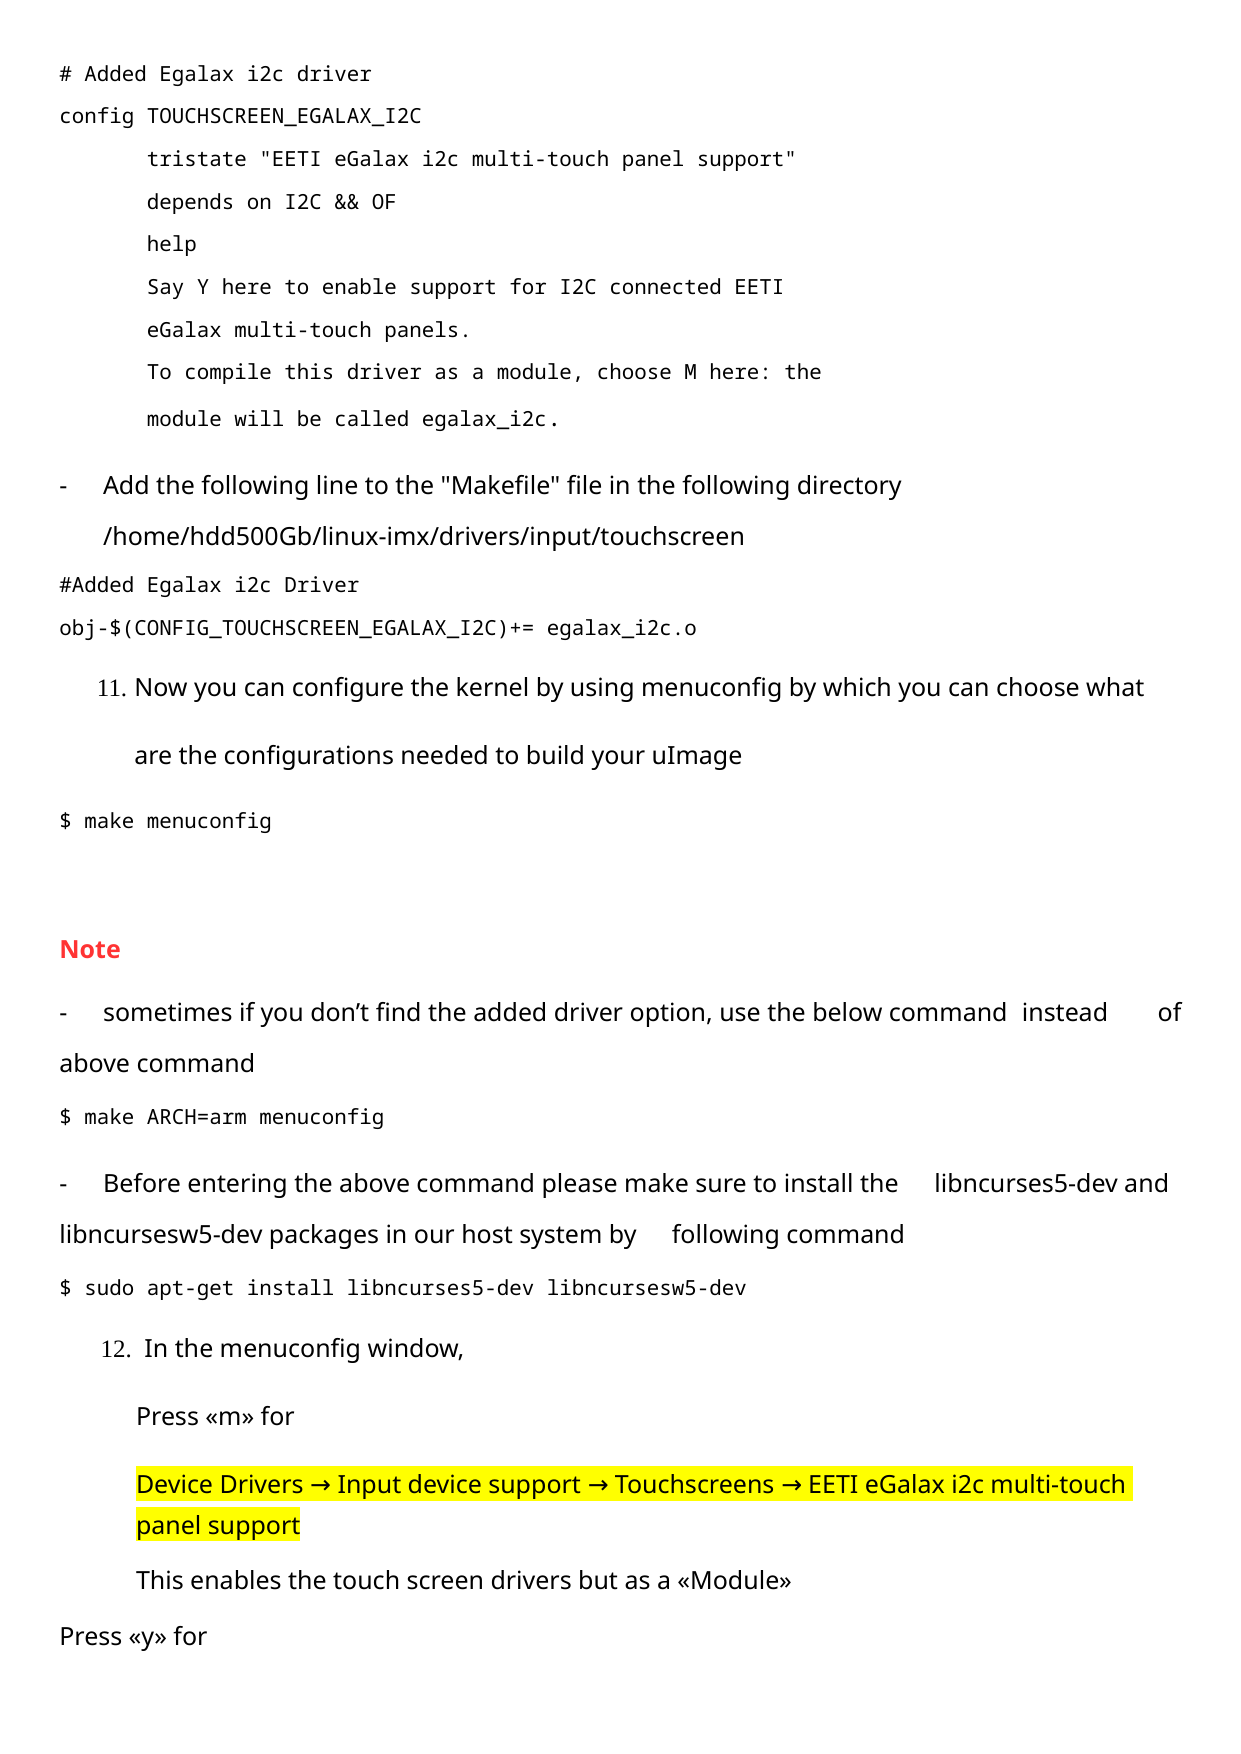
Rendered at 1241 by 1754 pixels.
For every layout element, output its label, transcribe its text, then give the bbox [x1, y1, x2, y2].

text Device Drivers → Input device support → Touchscreens → EETI eGalax i2c multi-touch panel support [136, 1466, 1181, 1541]
text help [59, 229, 1181, 258]
text $ make menuconfig [59, 806, 1181, 834]
text Note [59, 932, 1181, 966]
text Press «y» for [59, 1618, 1181, 1652]
text tristate "EETI eGalax i2c multi-touch panel support" [59, 144, 1181, 173]
text - sometimes if you don’t find the added driver option, use the below command instead of above command [59, 994, 1181, 1079]
list Now you can configure the kernel by using menuconfig by which you can choose what are the configurations needed to build your uImage [97, 669, 1181, 772]
text - Add the following line to the "Makefile" file in the following directory /home/hdd500Gb/linux-imx/drivers/input/touchscreen [59, 468, 1181, 553]
text eGalax multi-touch panels. [59, 315, 1181, 343]
text module will be called egalax_i2c. [59, 400, 1181, 434]
text $ make ARCH=arm menuconfig [59, 1102, 1181, 1131]
text - Before entering the above command please make sure to install the libncurses5-dev and libncursesw5-dev packages in our host system by following command [59, 1165, 1181, 1250]
text To compile this driver as a module, choose M here: the [59, 357, 1181, 386]
text Say Y here to enable support for I2C connected EETI [59, 272, 1181, 301]
text This enables the touch screen drivers but as a «Module» [59, 1563, 1181, 1597]
text #Added Egalax i2c Driver [59, 570, 1181, 598]
text Press «m» for [136, 1398, 1181, 1432]
text obj-$(CONFIG_TOUCHSCREEN_EGALAX_I2C)+= egalax_i2c.o [59, 613, 1181, 641]
text $ sudo apt-get install libncurses5-dev libncursesw5-dev [59, 1273, 1181, 1302]
text # Added Egalax i2c driver [59, 59, 1181, 87]
text config TOUCHSCREEN_EGALAX_I2C [59, 102, 1181, 130]
list In the menuconfig window, [100, 1330, 1181, 1364]
text depends on I2C && OF [59, 187, 1181, 215]
